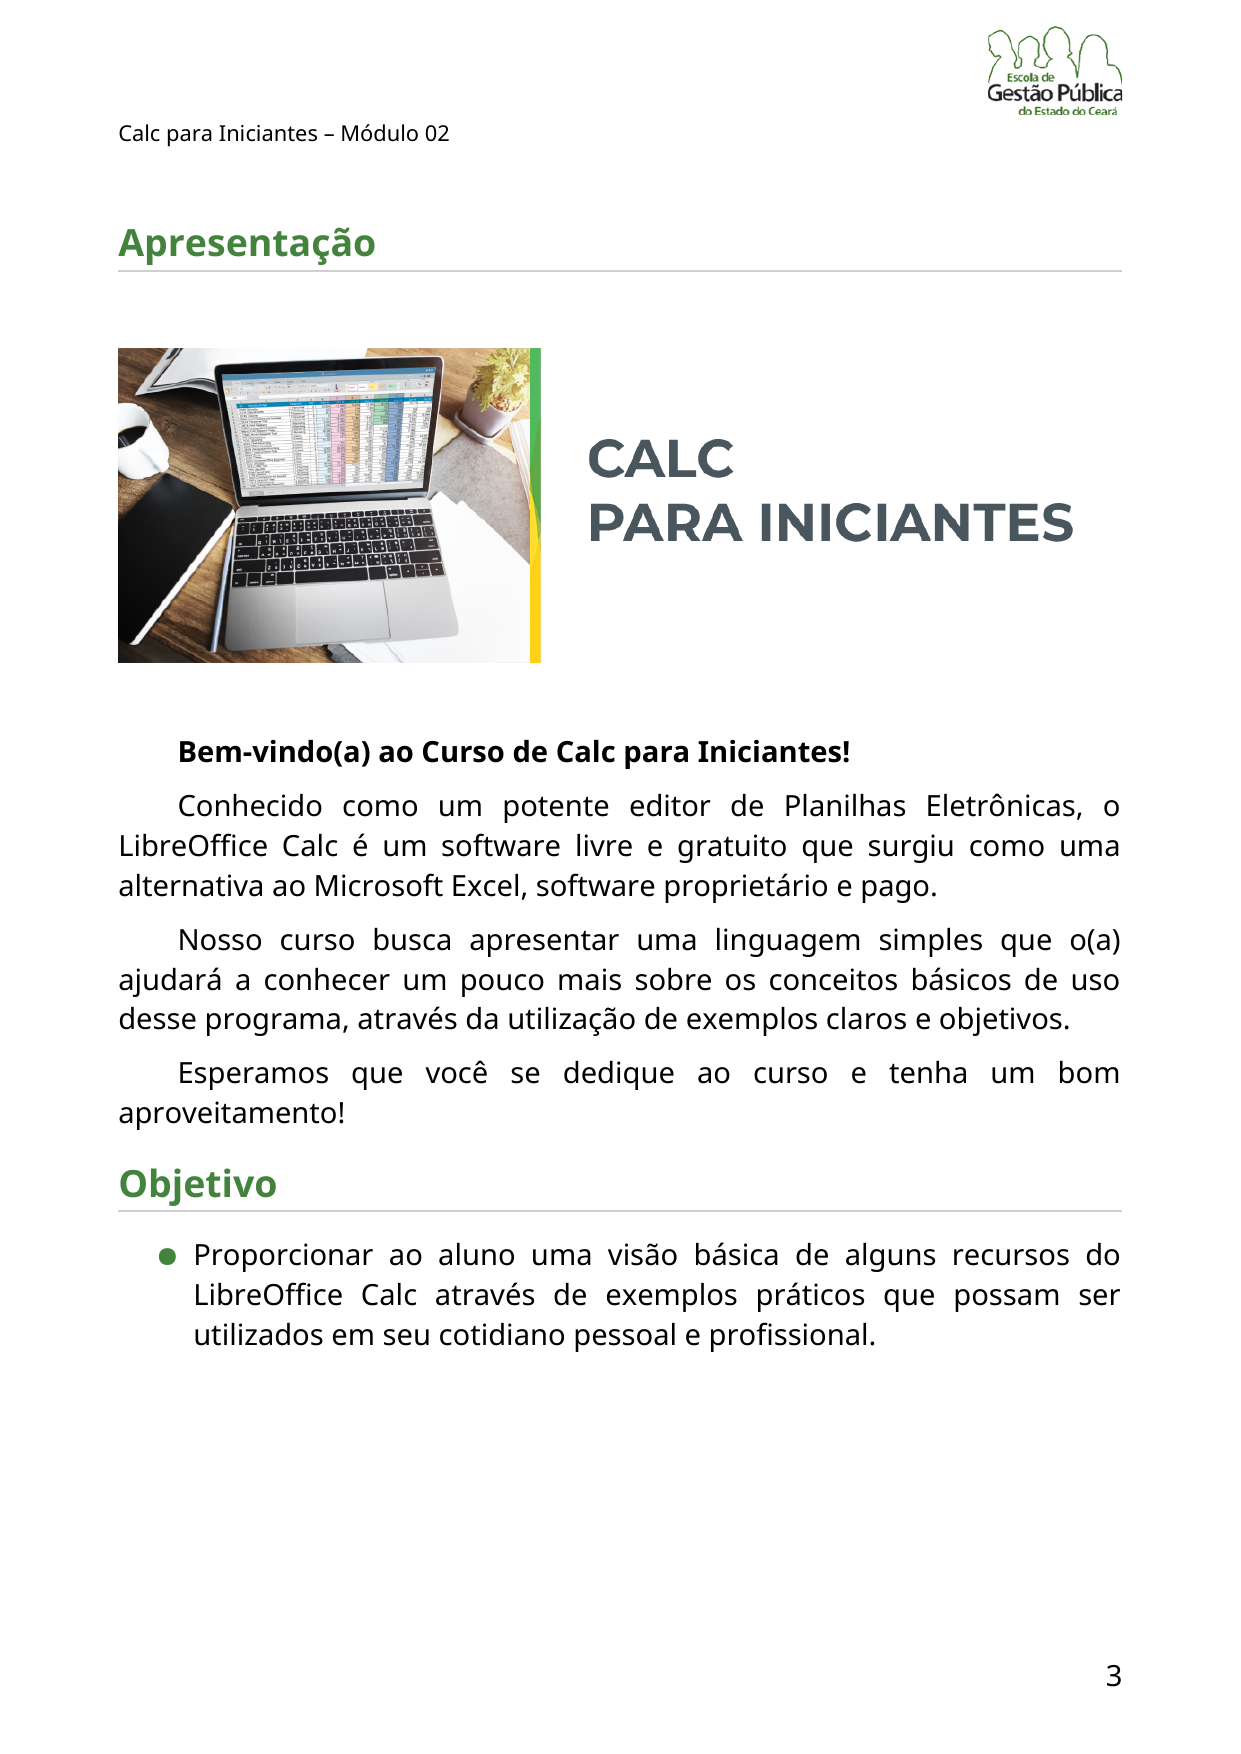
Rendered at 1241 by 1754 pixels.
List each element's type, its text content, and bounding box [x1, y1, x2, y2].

text Nosso curso busca apresentar uma linguagem simples que o(a) ajudará a conhecer um pouco mais sobre os conceitos básicos de uso desse programa, através da utilização de exemplos claros e objetivos. [118, 919, 1122, 1038]
subtitle Objetivo [118, 1157, 1122, 1210]
text Conhecido como um potente editor de Planilhas Eletrônicas, o LibreOffice Calc é um software livre e gratuito que surgiu como uma alternativa ao Microsoft Excel, software proprietário e pago. [118, 785, 1122, 904]
subtitle Apresentação [118, 217, 1122, 270]
text Bem-vindo(a) ao Curso de Calc para Iniciantes! [118, 731, 1122, 771]
list Proporcionar ao aluno uma visão básica de alguns recursos do LibreOffice Calc através de exemplos práticos que possam ser utilizados em seu cotidiano pessoal e profissional. [156, 1234, 1122, 1353]
picture [118, 26, 1123, 115]
text Esperamos que você se dedique ao curso e tenha um bom aproveitamento! [118, 1053, 1122, 1132]
picture [118, 348, 1123, 663]
